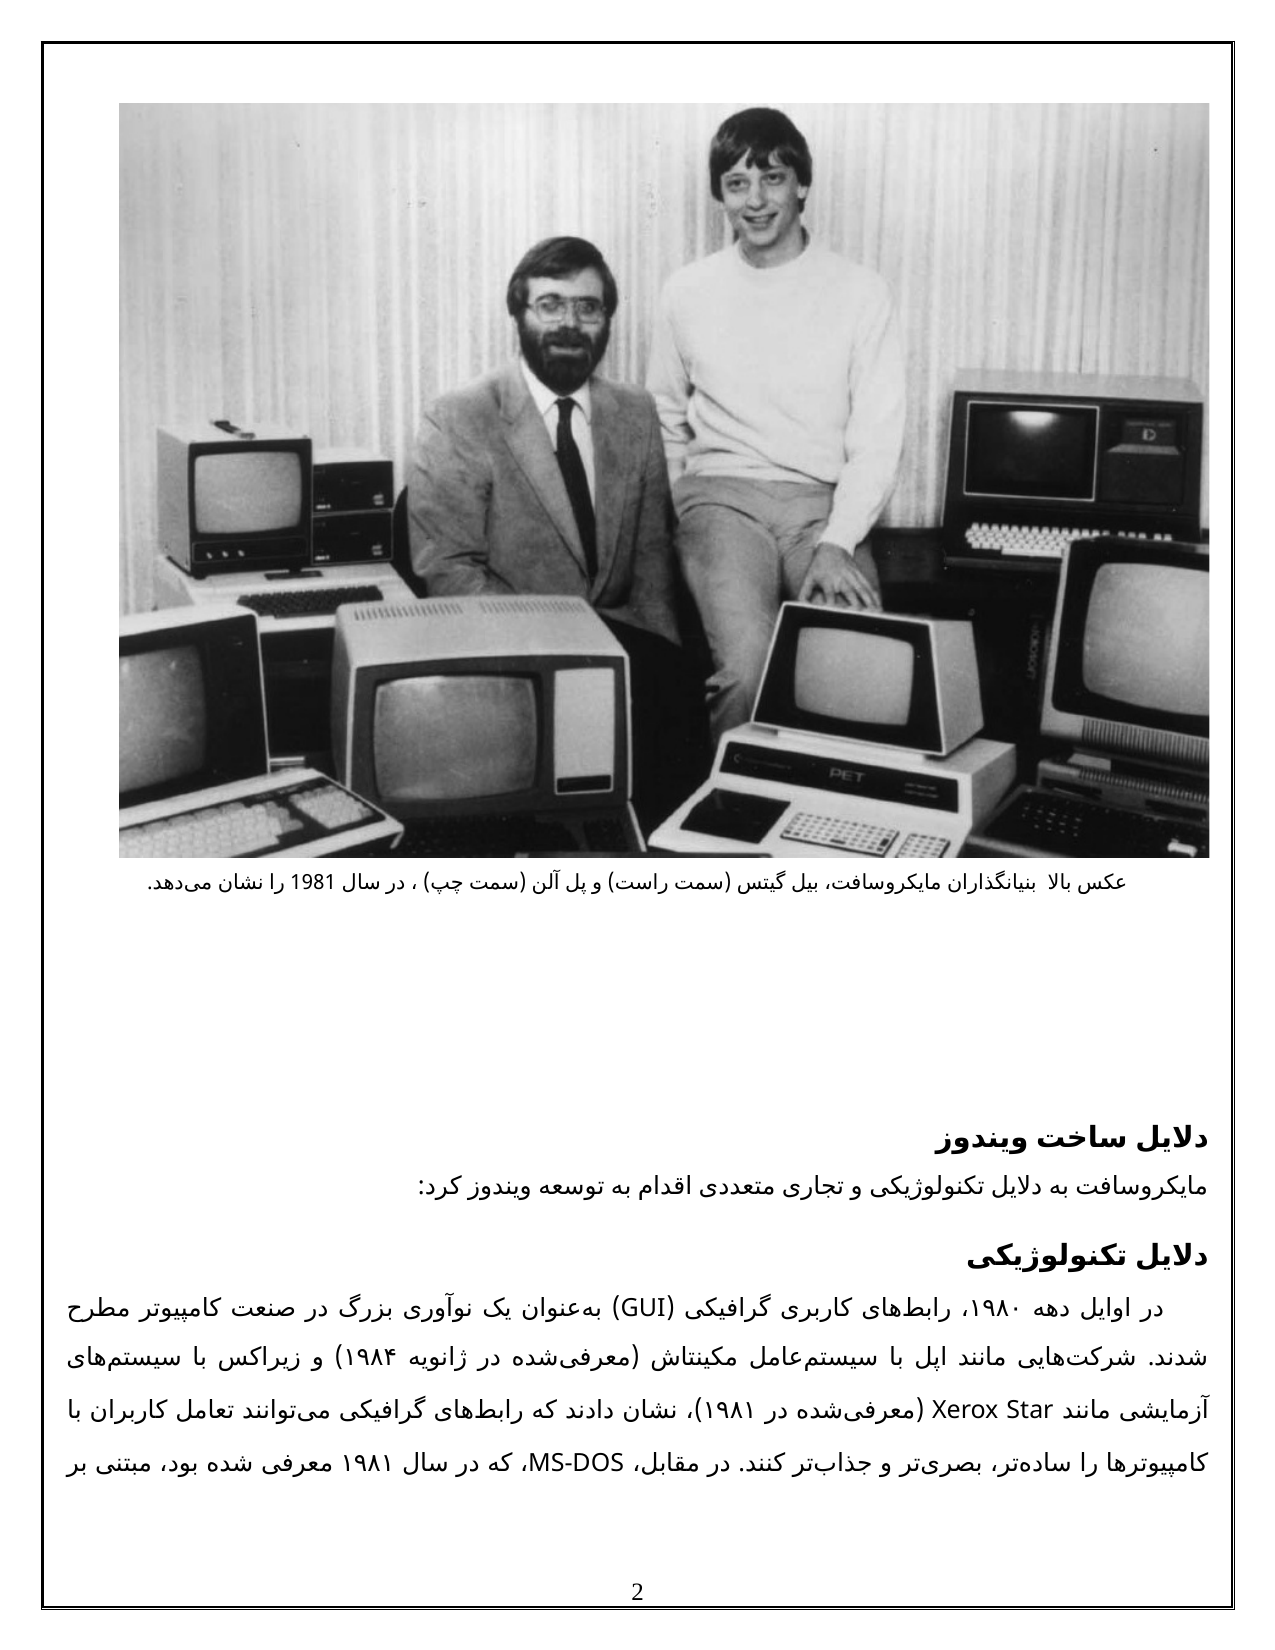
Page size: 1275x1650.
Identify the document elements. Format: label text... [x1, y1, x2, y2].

subtitle دلایل ساخت ویندوز [66, 1122, 1209, 1160]
subtitle دلایل تکنولوژیکی [66, 1239, 1209, 1277]
text در اوایل دهه ۱۹۸۰، رابط‌های کاربری گرافیکی (GUI) به‌عنوان یک نوآوری بزرگ در صنعت کامپیوتر مطرح شدند. شرکت‌هایی مانند اپل با سیستم‌عامل مکینتاش (معرفی‌شده در ژانویه ۱۹۸۴) و زیراکس با سیستم‌های آزمایشی مانند Xerox Star (معرفی‌شده در ۱۹۸۱)، نشان دادند که رابط‌های گرافیکی می‌توانند تعامل کاربران با کامپیوترها را ساده‌تر، بصری‌تر و جذاب‌تر کنند. در مقابل، MS-DOS، که در سال ۱۹۸۱ معرفی شده بود، مبتنی بر خط فرمان بود و برای کاربران عادی، به‌ویژه کسانی که تجربه فنی محدودی داشتند، پیچیده و غیرکاربرپسند به نظر می‌رسید. [66, 1289, 1209, 1482]
picture [119, 103, 1210, 858]
text عکس بالا بنیانگذاران مایکروسافت، بیل گیتس (سمت راست) و پل آلن (سمت چپ) ، در سال 1981 را نشان می‌دهد. [66, 104, 1209, 898]
text مایکروسافت به دلایل تکنولوژیکی و تجاری متعددی اقدام به توسعه ویندوز کرد: [66, 1172, 1209, 1205]
